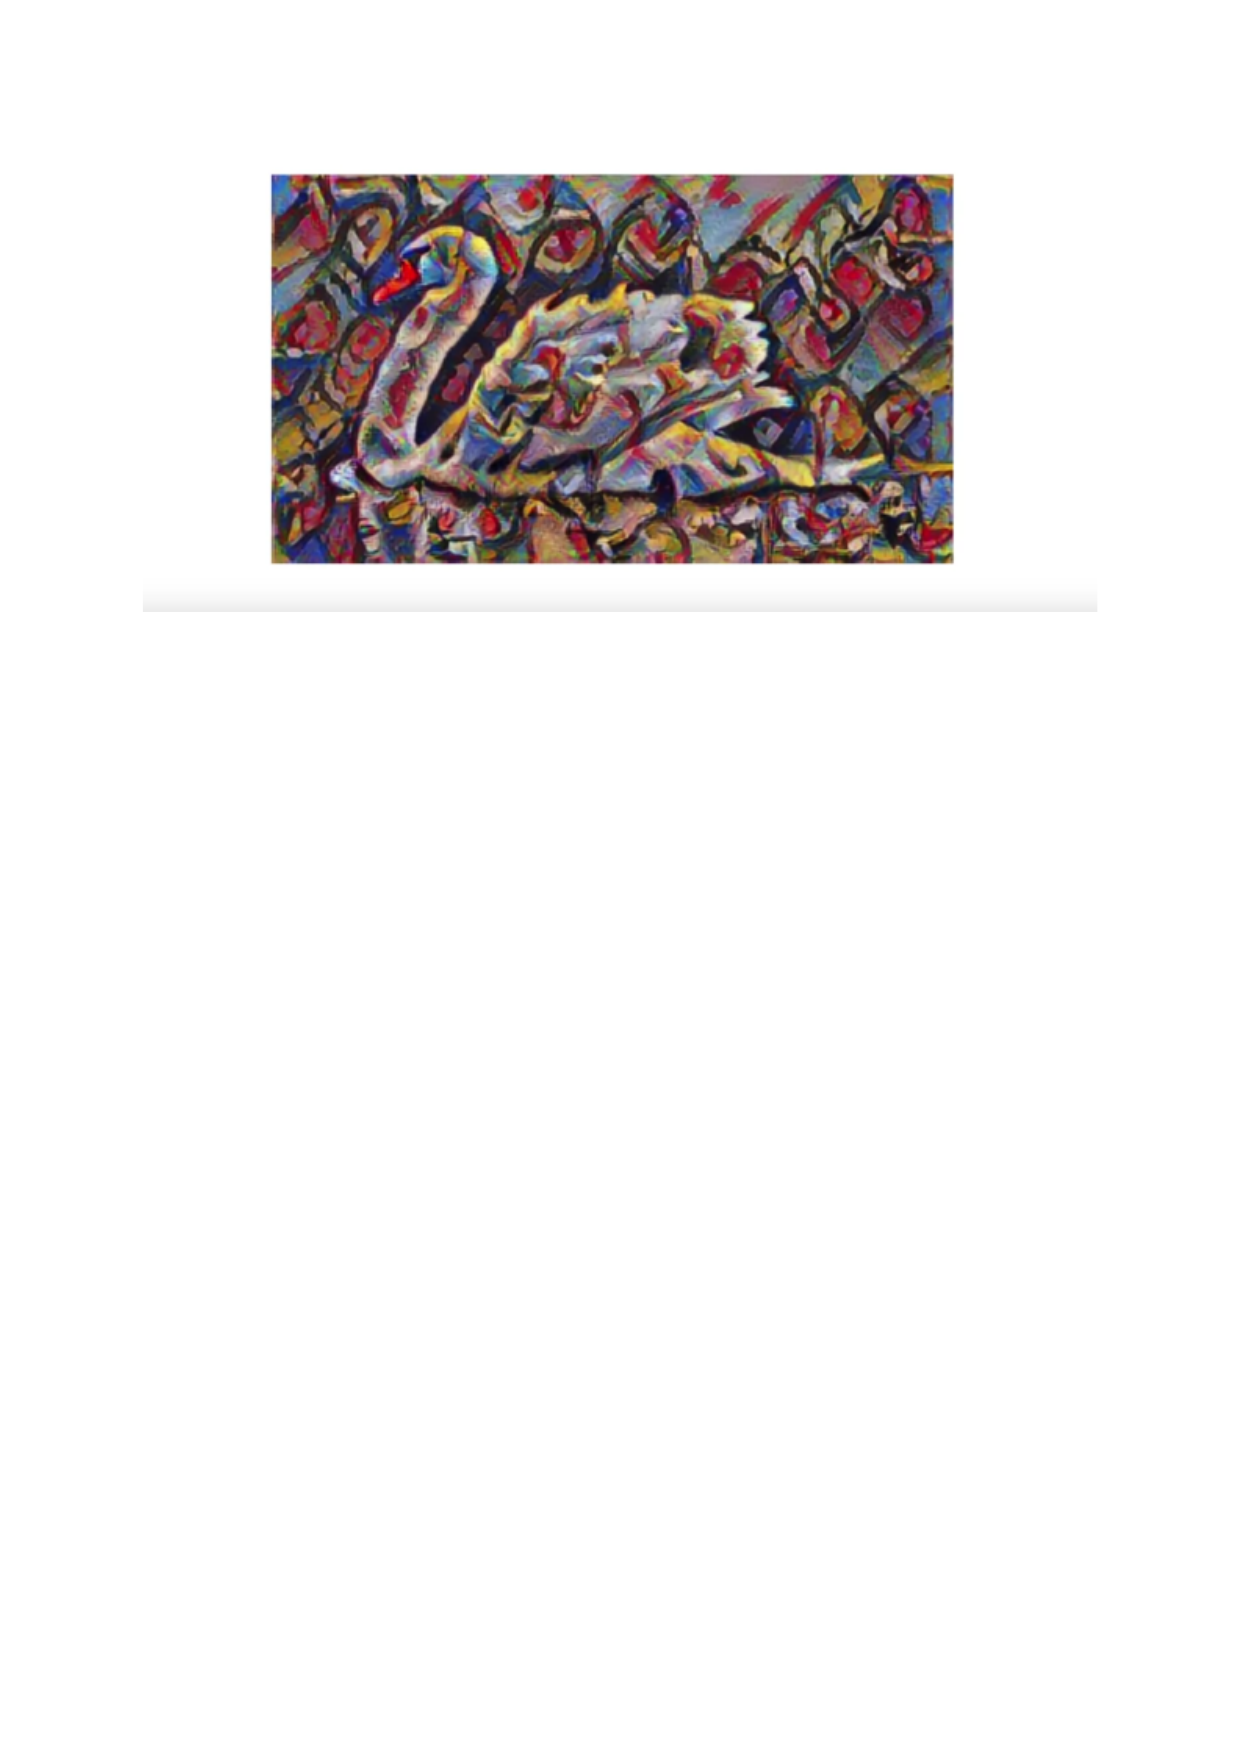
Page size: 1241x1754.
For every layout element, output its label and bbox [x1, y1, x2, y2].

picture [142, 118, 1098, 612]
